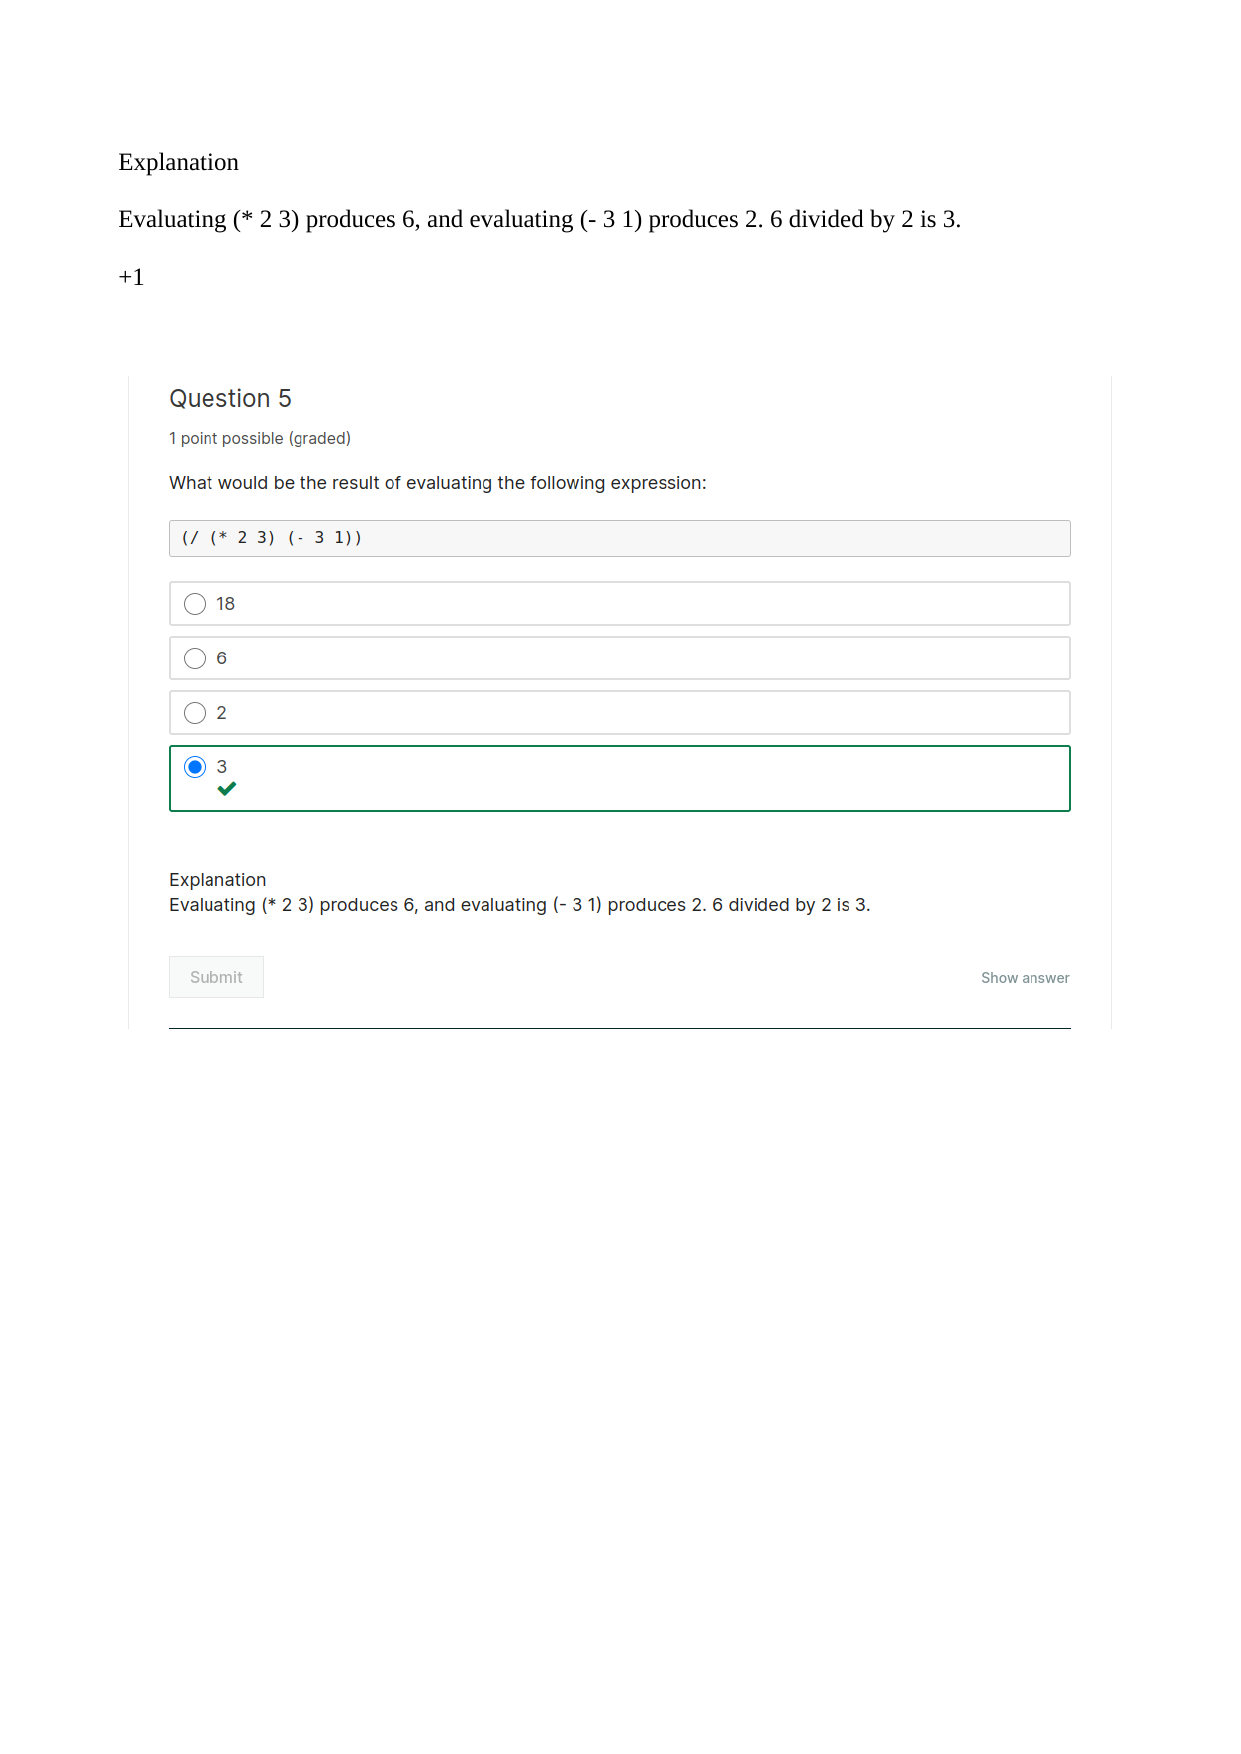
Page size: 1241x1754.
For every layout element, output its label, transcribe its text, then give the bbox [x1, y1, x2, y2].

text Evaluating (* 2 3) produces 6, and evaluating (- 3 1) produces 2. 6 divided by 2 is 3. [118, 204, 1122, 233]
text +1 [118, 262, 1122, 291]
picture [118, 376, 1123, 1029]
text Explanation [118, 147, 1122, 176]
